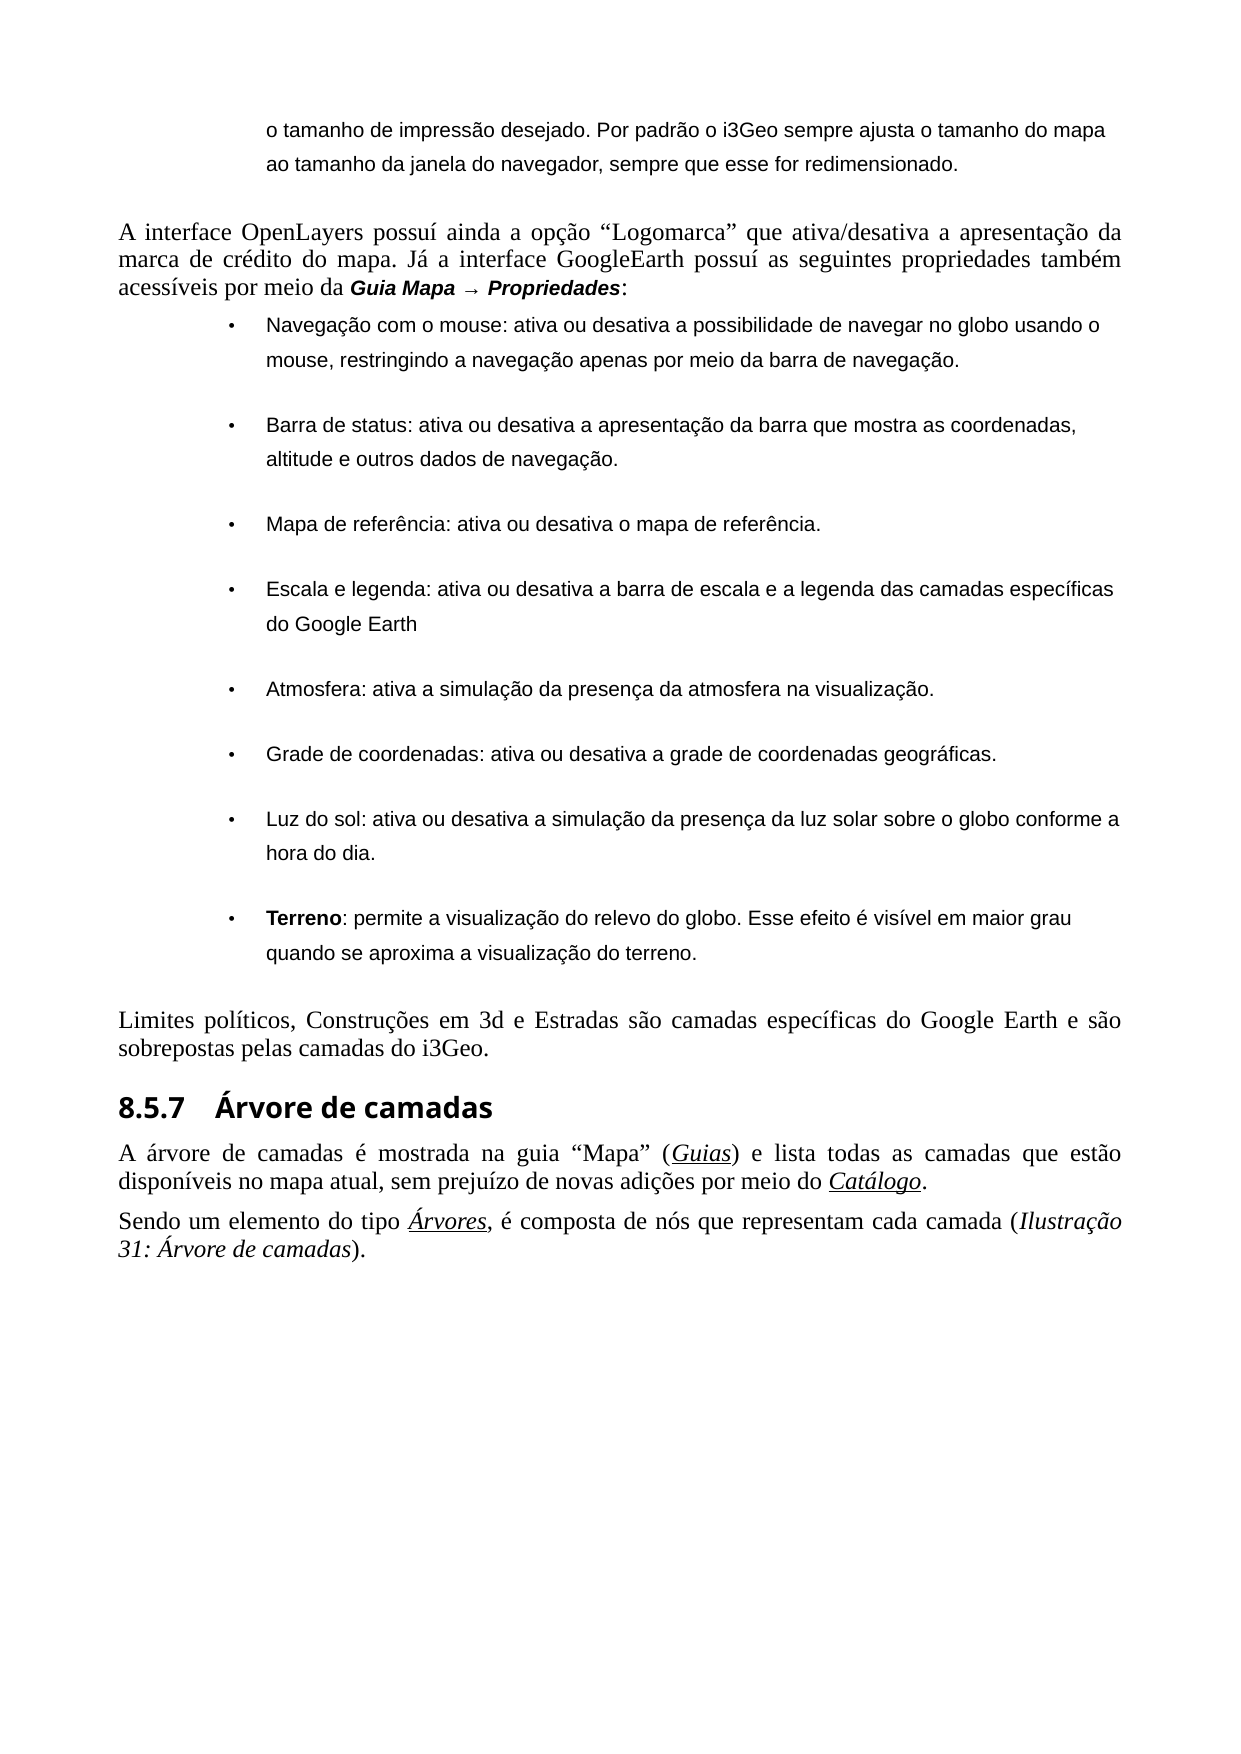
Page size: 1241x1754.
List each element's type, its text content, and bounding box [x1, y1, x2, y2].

list Atmosfera: ativa a simulação da presença da atmosfera na visualização. [228, 677, 1122, 701]
list Luz do sol: ativa ou desativa a simulação da presença da luz solar sobre o globo conforme a hora do dia. [228, 807, 1122, 865]
text A interface OpenLayers possuí ainda a opção “Logomarca” que ativa/desativa a apresentação da marca de crédito do mapa. Já a interface GoogleEarth possuí as seguintes propriedades também acessíveis por meio da Guia Mapa → propriedades: [118, 218, 1122, 301]
subtitle Árvore de camadas [118, 1087, 1122, 1127]
list Mapa de referência: ativa ou desativa o mapa de referência. [228, 513, 1122, 536]
list o tamanho de impressão desejado. Por padrão o i3Geo sempre ajusta o tamanho do mapa ao tamanho da janela do navegador, sempre que esse for redimensionado. [228, 118, 1122, 176]
list Terreno: permite a visualização do relevo do globo. Esse efeito é visível em maior grau quando se aproxima a visualização do terreno. [228, 907, 1122, 965]
list Escala e legenda: ativa ou desativa a barra de escala e a legenda das camadas específicas do Google Earth [228, 578, 1122, 636]
list Barra de status: ativa ou desativa a apresentação da barra que mostra as coordenadas, altitude e outros dados de navegação. [228, 413, 1122, 471]
list Navegação com o mouse: ativa ou desativa a possibilidade de navegar no globo usando o mouse, restringindo a navegação apenas por meio da barra de navegação. [228, 313, 1122, 371]
text A árvore de camadas é mostrada na guia “Mapa” (Guias) e lista todas as camadas que estão disponíveis no mapa atual, sem prejuízo de novas adições por meio do Catálogo. [118, 1139, 1122, 1194]
text Sendo um elemento do tipo Árvores, é composta de nós que representam cada camada (Ilustração 31: Árvore de camadas). [118, 1207, 1122, 1262]
list Grade de coordenadas: ativa ou desativa a grade de coordenadas geográficas. [228, 742, 1122, 766]
text Limites políticos, Construções em 3d e Estradas são camadas específicas do Google Earth e são sobrepostas pelas camadas do i3Geo. [118, 1007, 1122, 1062]
